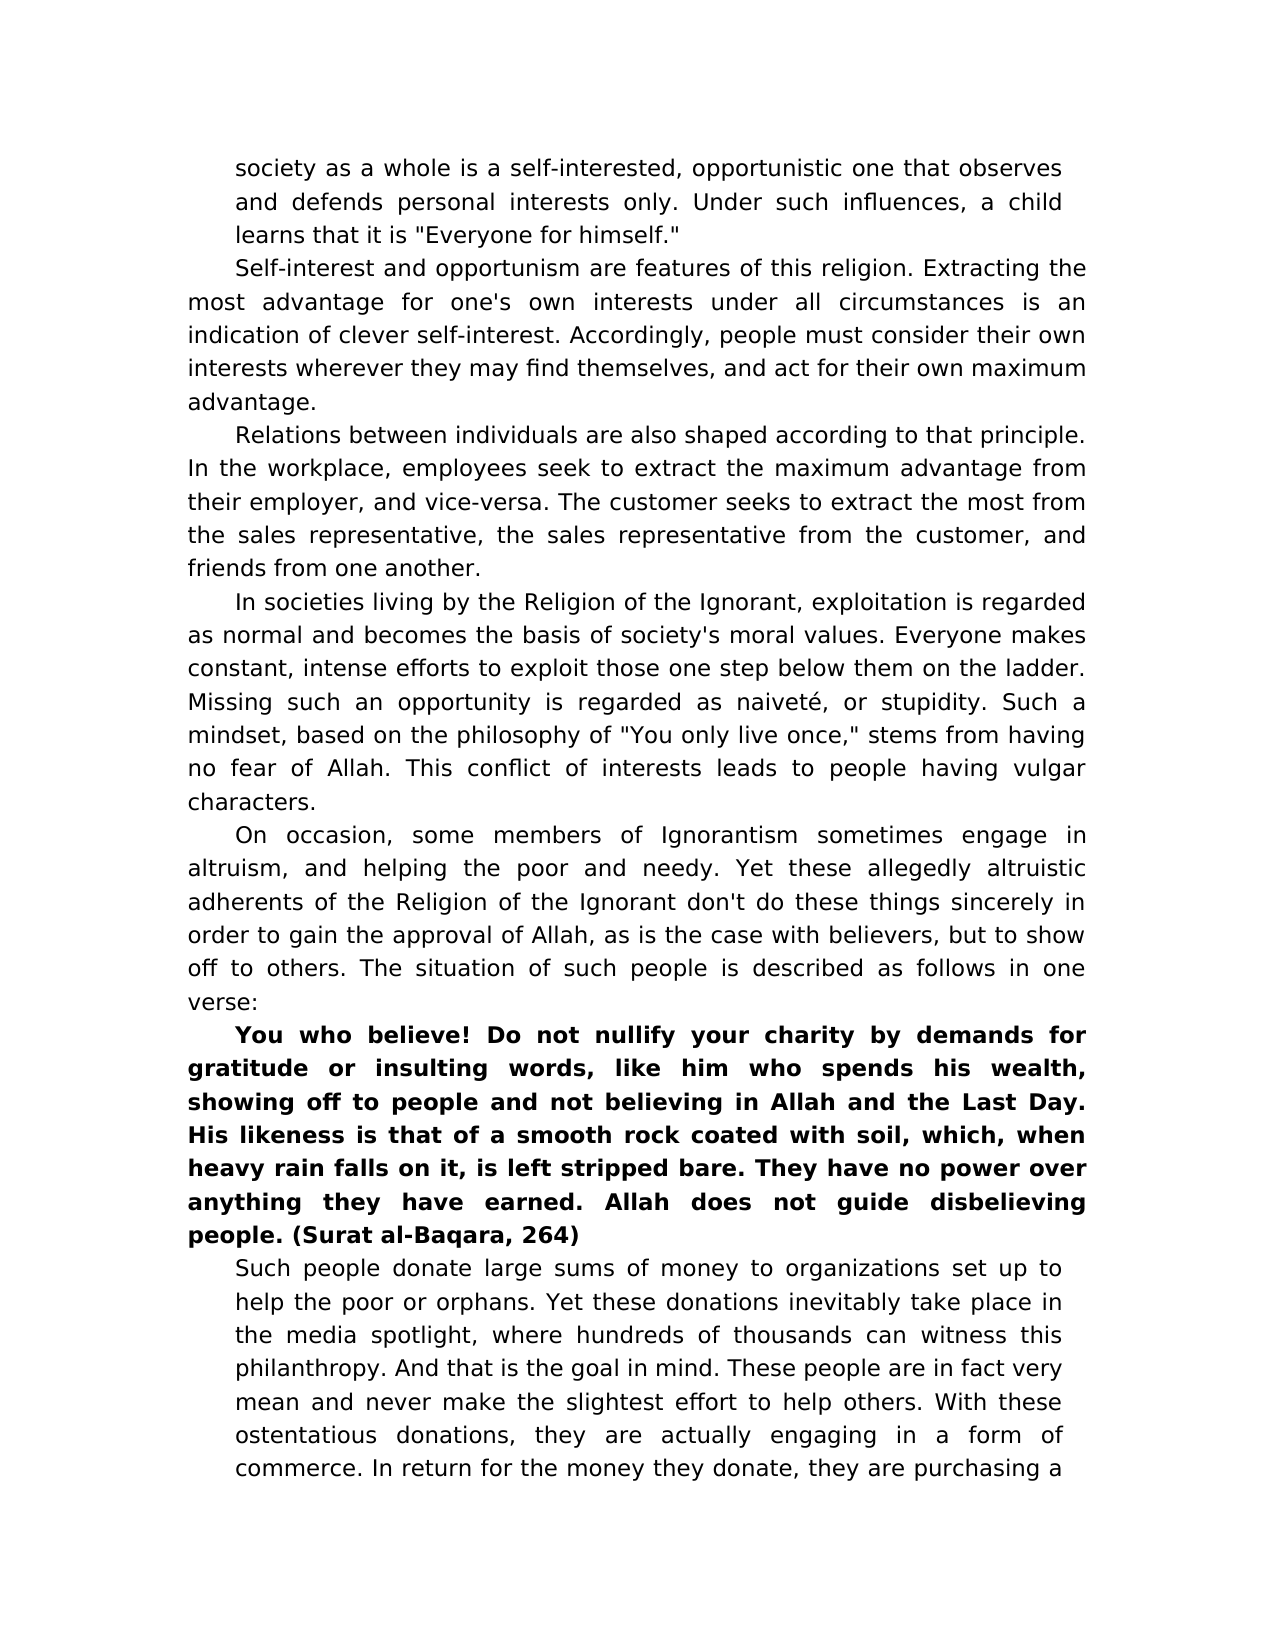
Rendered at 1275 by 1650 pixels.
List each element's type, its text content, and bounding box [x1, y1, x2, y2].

text Such people donate large sums of money to organizations set up to help the poor or orphans. Yet these donations inevitably take place in the media spotlight, where hundreds of thousands can witness this philanthropy. And that is the goal in mind. These people are in fact very mean and never make the slightest effort to help others. With these ostentatious donations, they are actually engaging in a form of commerce. In return for the money they donate, they are purchasing a [235, 1250, 1064, 1483]
text Self-interest and opportunism are features of this religion. Extracting the most advantage for one's own interests under all circumstances is an indication of clever self-interest. Accordingly, people must consider their own interests wherever they may find themselves, and act for their own maximum advantage. [187, 250, 1087, 417]
text society as a whole is a self-interested, opportunistic one that observes and defends personal interests only. Under such influences, a child learns that it is "Everyone for himself." [235, 150, 1064, 250]
text In societies living by the Religion of the Ignorant, exploitation is regarded as normal and becomes the basis of society's moral values. Everyone makes constant, intense efforts to exploit those one step below them on the ladder. Missing such an opportunity is regarded as naiveté, or stupidity. Such a mindset, based on the philosophy of "You only live once," stems from having no fear of Allah. This conflict of interests leads to people having vulgar characters. [187, 583, 1087, 817]
text Relations between individuals are also shaped according to that principle. In the workplace, employees seek to extract the maximum advantage from their employer, and vice-versa. The customer seeks to extract the most from the sales representative, the sales representative from the customer, and friends from one another. [187, 417, 1087, 583]
text On occasion, some members of Ignorantism sometimes engage in altruism, and helping the poor and needy. Yet these allegedly altruistic adherents of the Religion of the Ignorant don't do these things sincerely in order to gain the approval of Allah, as is the case with believers, but to show off to others. The situation of such people is described as follows in one verse: [187, 817, 1087, 1017]
text You who believe! Do not nullify your charity by demands for gratitude or insulting words, like him who spends his wealth, showing off to people and not believing in Allah and the Last Day. His likeness is that of a smooth rock coated with soil, which, when heavy rain falls on it, is left stripped bare. They have no power over anything they have earned. Allah does not guide disbelieving people. (Surat al-Baqara, 264) [187, 1017, 1087, 1250]
